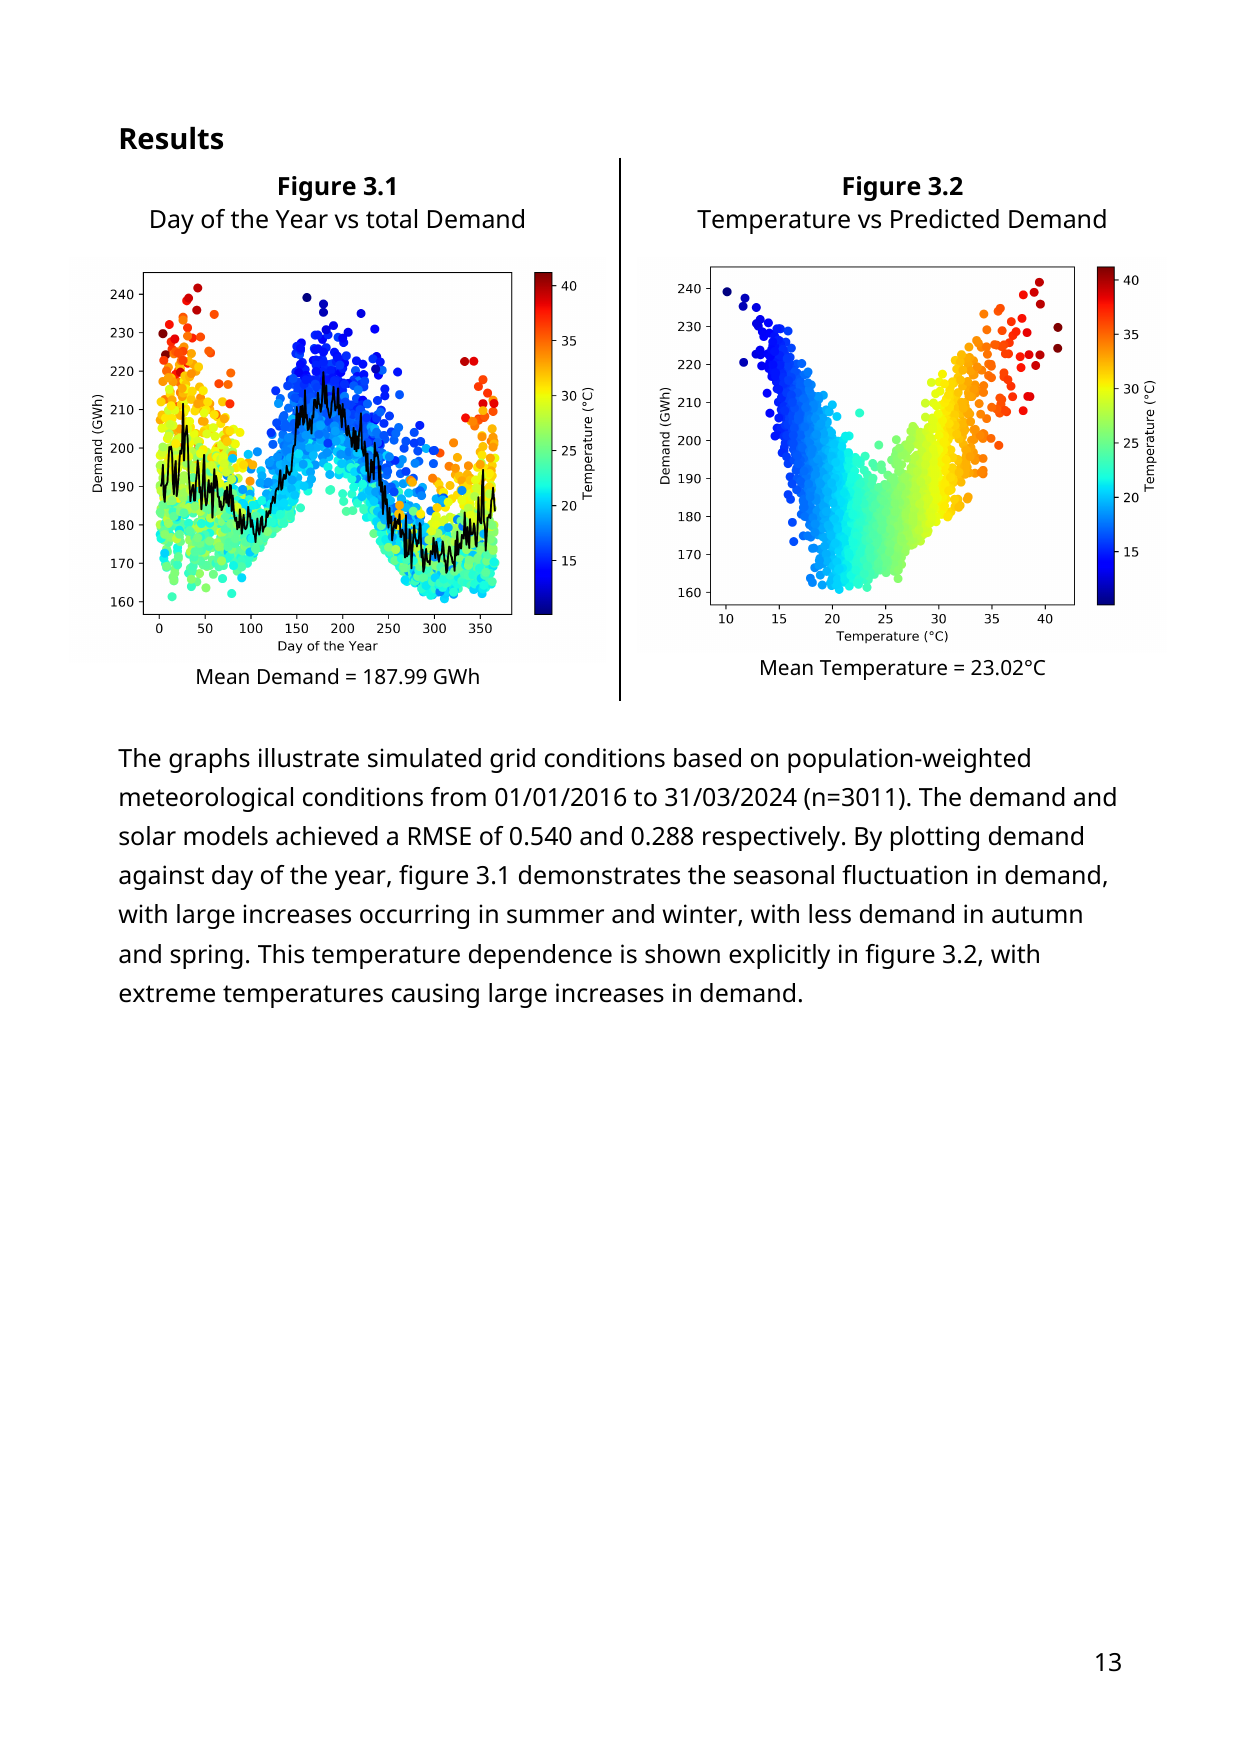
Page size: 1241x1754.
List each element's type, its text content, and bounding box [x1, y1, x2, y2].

subtitle Results [118, 118, 1122, 158]
table_header Figure 3.1 Day of the Year vs total Demand [55, 158, 619, 247]
text The graphs illustrate simulated grid conditions based on population-weighted meteorological conditions from 01/01/2016 to 31/03/2024 (n=3011). The demand and solar models achieved a RMSE of 0.540 and 0.288 respectively. By plotting demand against day of the year, figure 3.1 demonstrates the seasonal fluctuation in demand, with large increases occurring in summer and winter, with less demand in autumn and spring. This temperature dependence is shown explicitly in figure 3.2, with extreme temperatures causing large increases in demand. [118, 740, 1122, 1009]
picture [637, 257, 1168, 653]
picture [69, 257, 606, 663]
table_cell Mean Temperature = 23.02°C [621, 247, 1185, 701]
table_cell Mean Demand = 187.99 GWh [55, 247, 619, 701]
table_header Figure 3.2 Temperature vs Predicted Demand [621, 158, 1185, 247]
